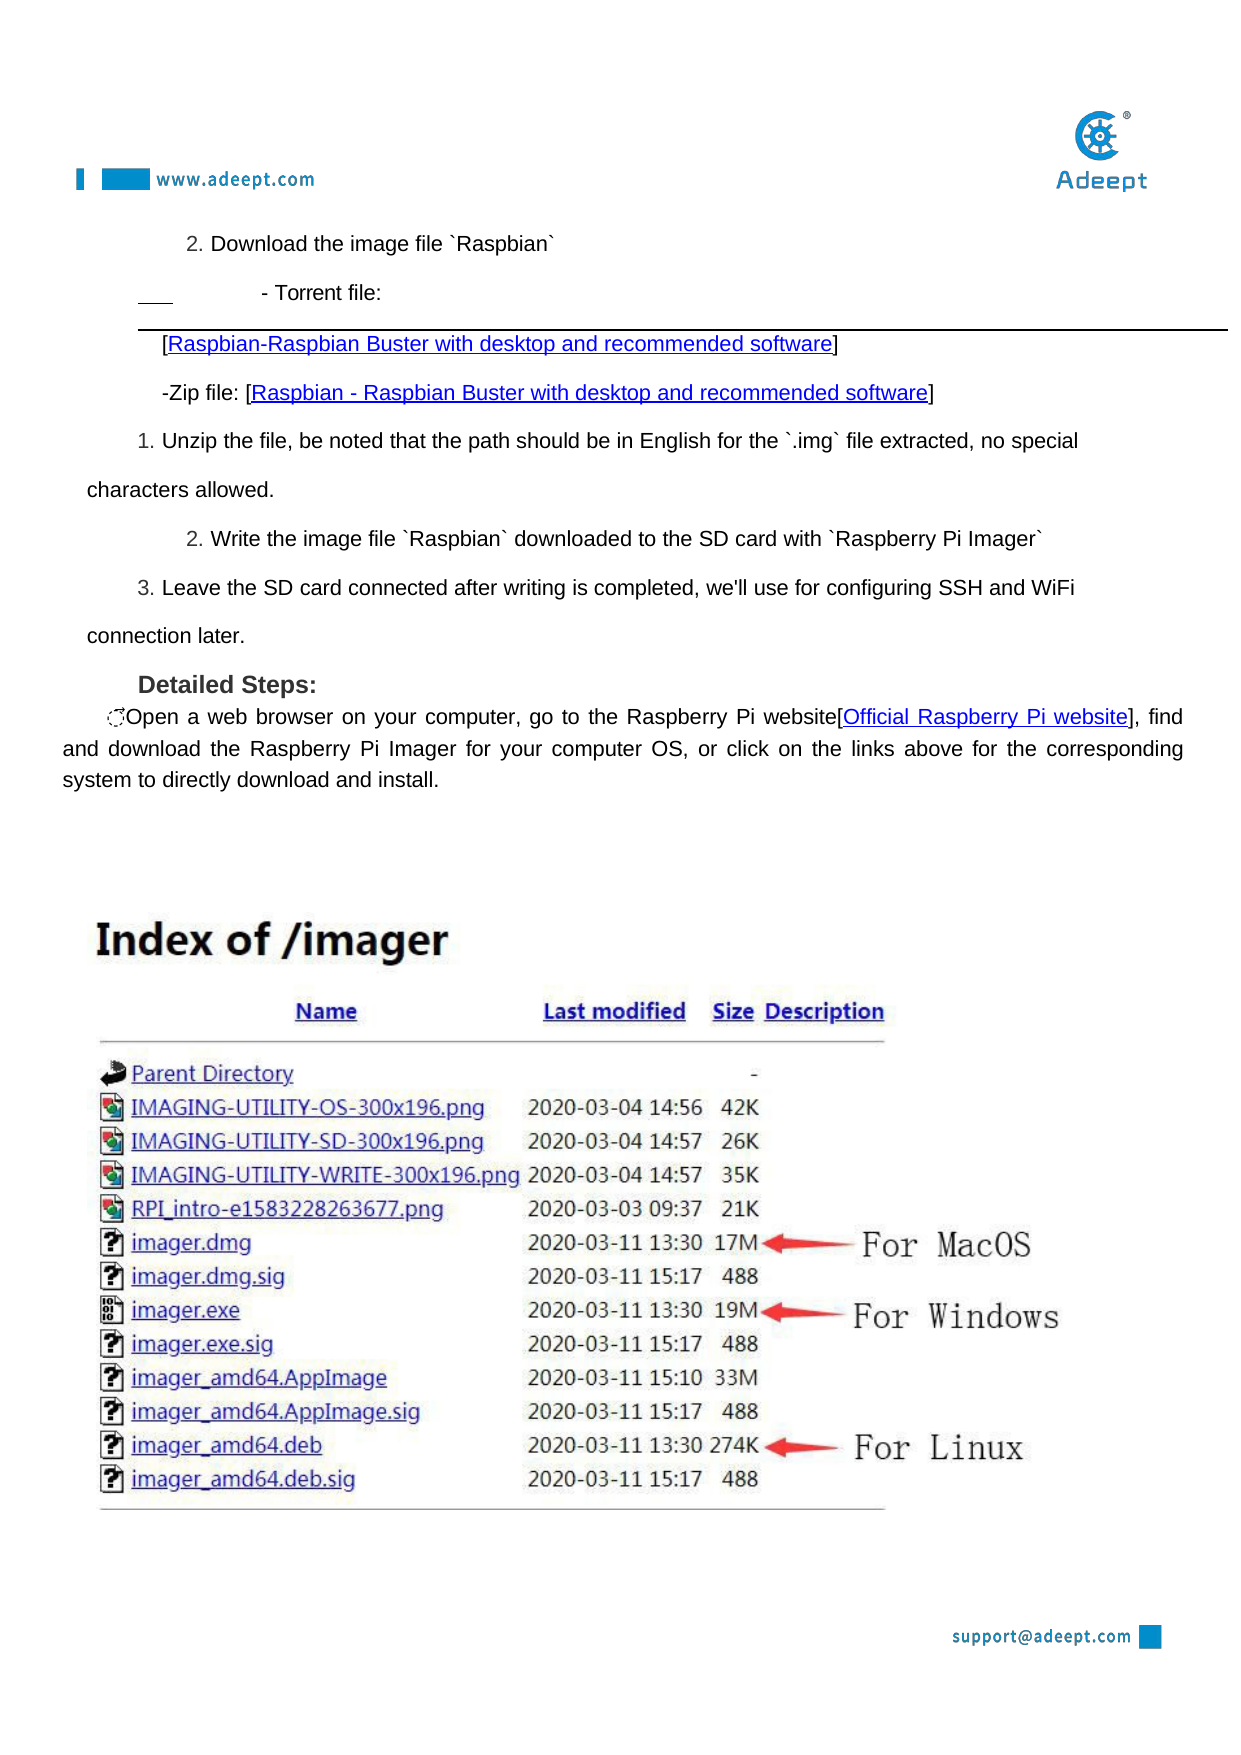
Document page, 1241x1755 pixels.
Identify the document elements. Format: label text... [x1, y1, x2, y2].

list Write the image file `Raspbian` downloaded to the SD card with `Raspberry Pi Imager` [186, 526, 1195, 551]
text ⃗Open a web browser on your computer, go to the Raspberry Pi website[Official Raspberry Pi website], find and download the Raspberry Pi Imager for your computer OS, or click on the links above for the corresponding system to directly download and install. [62, 701, 1184, 792]
text Detailed Steps: [90, 671, 365, 699]
picture [1056, 111, 1147, 192]
list Download the image file `Raspbian` [186, 231, 1195, 256]
picture [75, 167, 343, 191]
list Unzip the file, be noted that the path should be in English for the `.img` file extracted, no special characters allowed. [62, 428, 1106, 502]
list Torrent file: [261, 279, 1195, 305]
list Leave the SD card connected after writing is completed, we'll use for configuring SSH and WiFi connection later. [62, 575, 1106, 648]
text [Raspbian-Raspbian Buster with desktop and recommended software] [162, 331, 1195, 356]
picture [87, 902, 1125, 1510]
picture [947, 1625, 1139, 1649]
text -Zip file: [Raspbian - Raspbian Buster with desktop and recommended software] [162, 379, 1195, 405]
